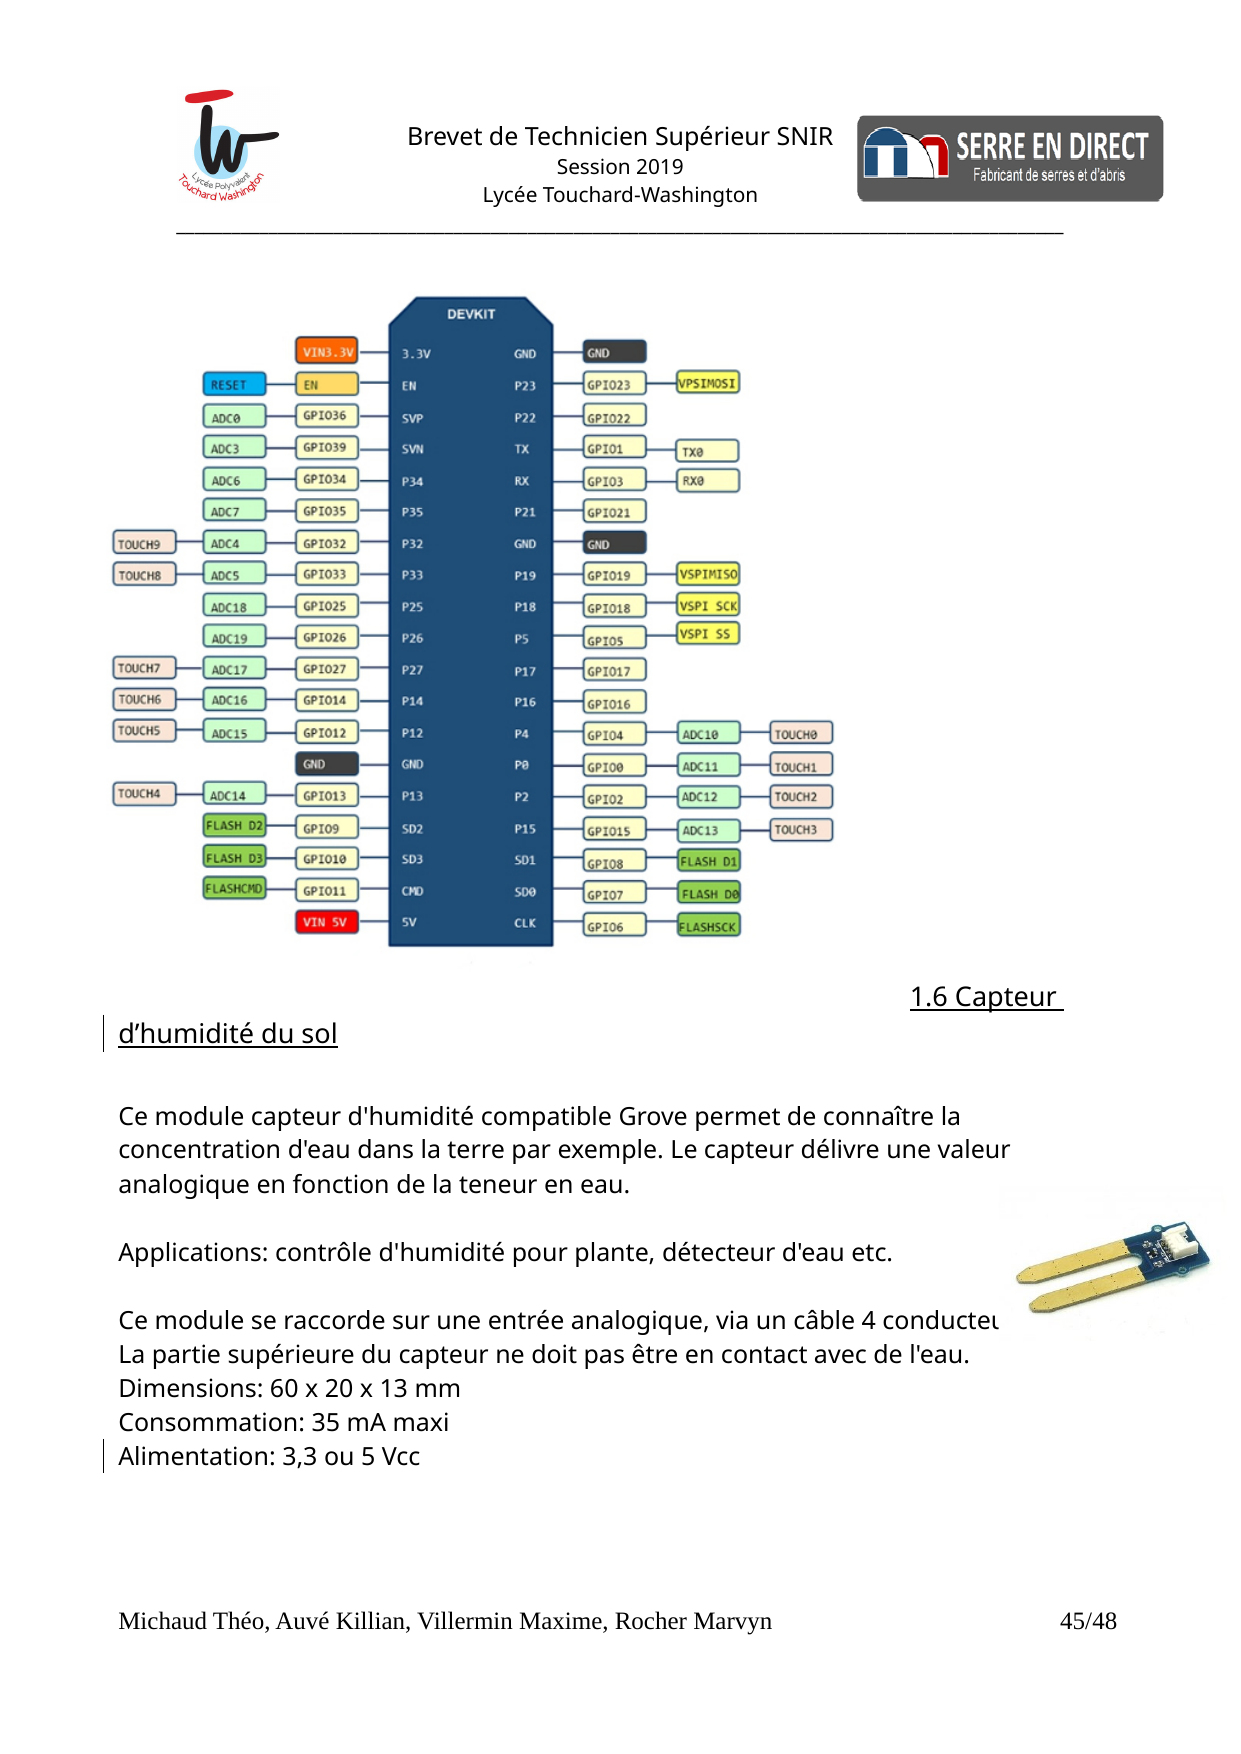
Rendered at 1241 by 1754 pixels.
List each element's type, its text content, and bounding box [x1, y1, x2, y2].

picture [852, 113, 1167, 206]
subtitle 1.6 Capteur d’humidité du sol [118, 978, 1122, 1052]
picture [176, 86, 281, 203]
text Consommation: 35 mA maxi [118, 1405, 1122, 1439]
picture [33, 272, 910, 1014]
text Alimentation: 3,3 ou 5 Vcc [118, 1439, 1122, 1473]
text Ce module capteur d'humidité compatible Grove permet de connaître la concentration d'eau dans la terre par exemple. Le capteur délivre une valeur analogique en fonction de la teneur en eau. Applications: contrôle d'humidité pour plante, détecteur d'eau etc. Ce module se raccorde sur une entrée analogique, via un câble 4 conducteurs [118, 1098, 1122, 1337]
picture [998, 1161, 1230, 1366]
text Dimensions: 60 x 20 x 13 mm [118, 1371, 1122, 1405]
text La partie supérieure du capteur ne doit pas être en contact avec de l'eau. [118, 1337, 1122, 1371]
